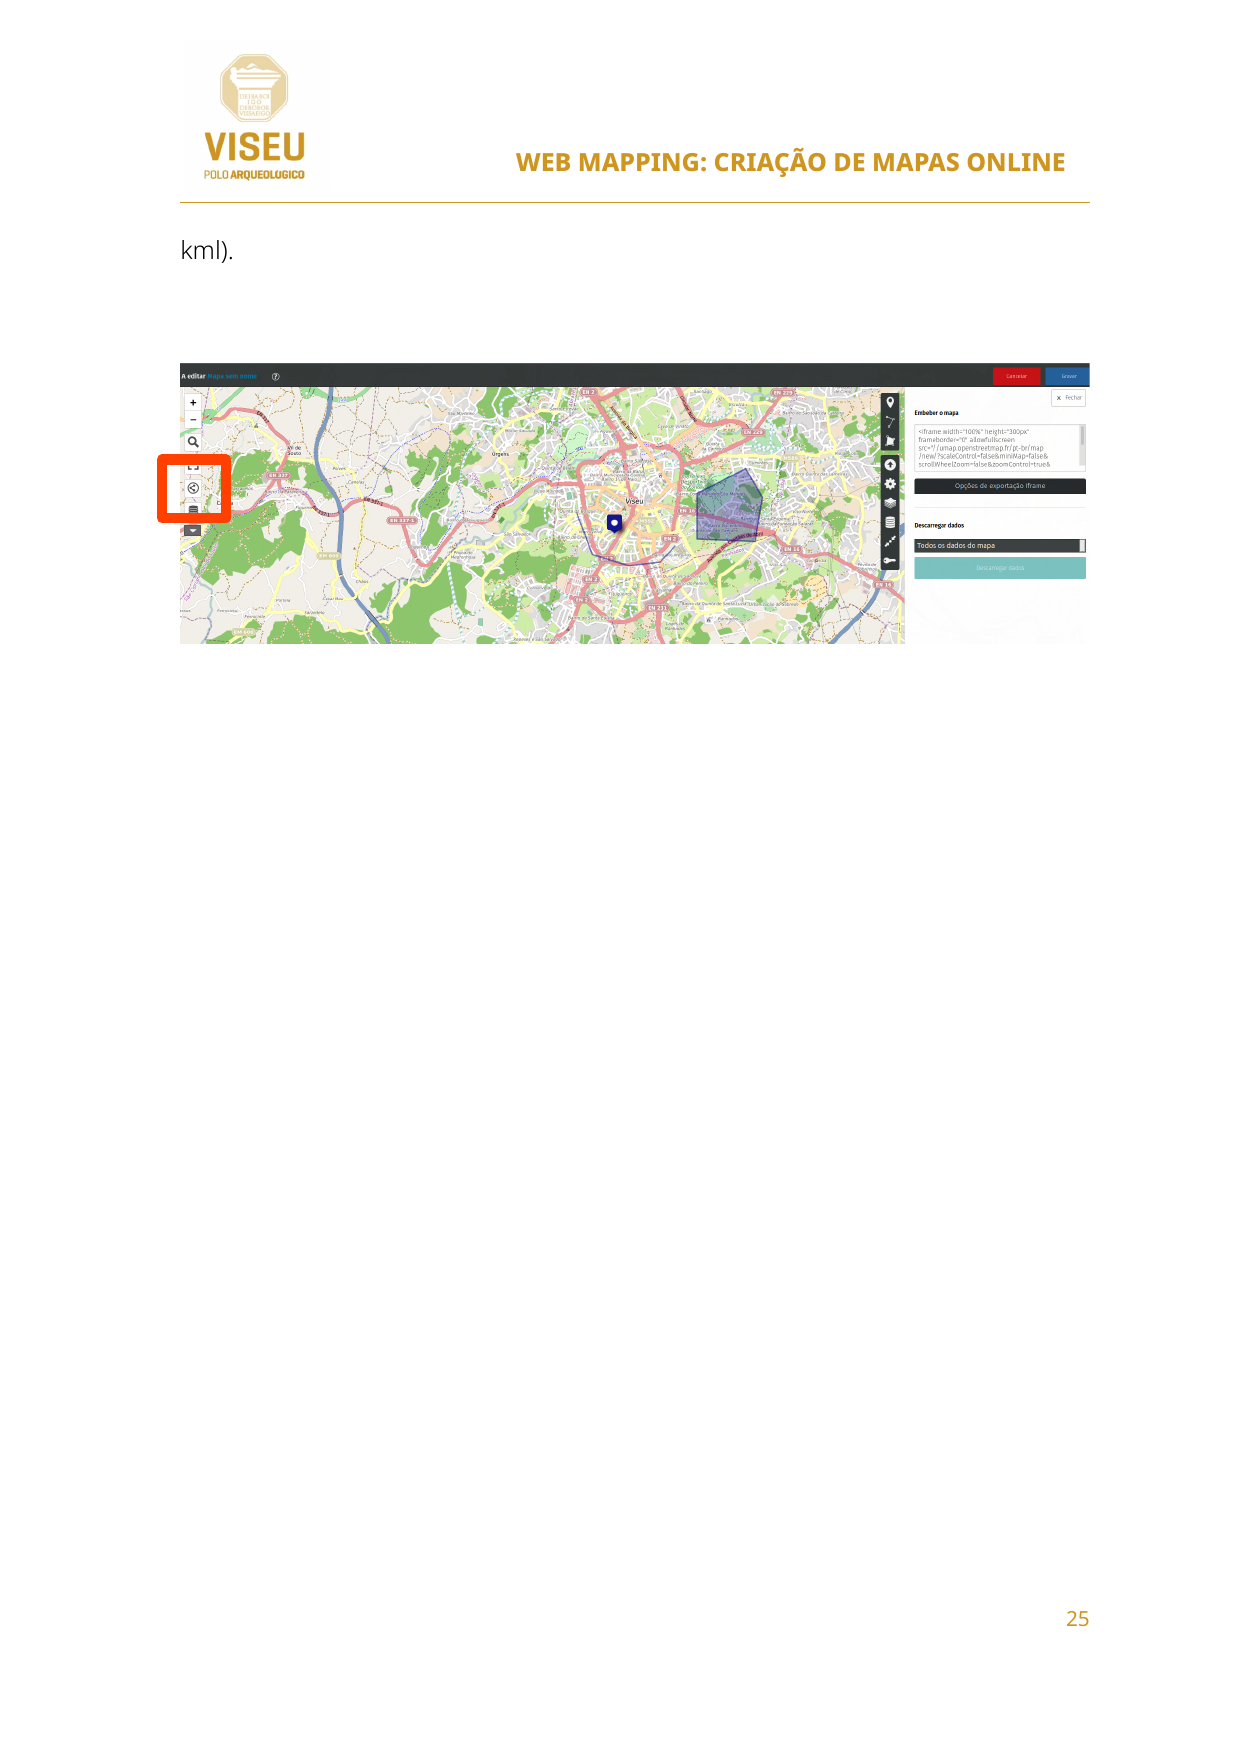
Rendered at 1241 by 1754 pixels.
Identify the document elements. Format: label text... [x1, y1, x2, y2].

picture [180, 363, 1090, 644]
text kml). [180, 232, 1090, 266]
picture [180, 465, 221, 513]
